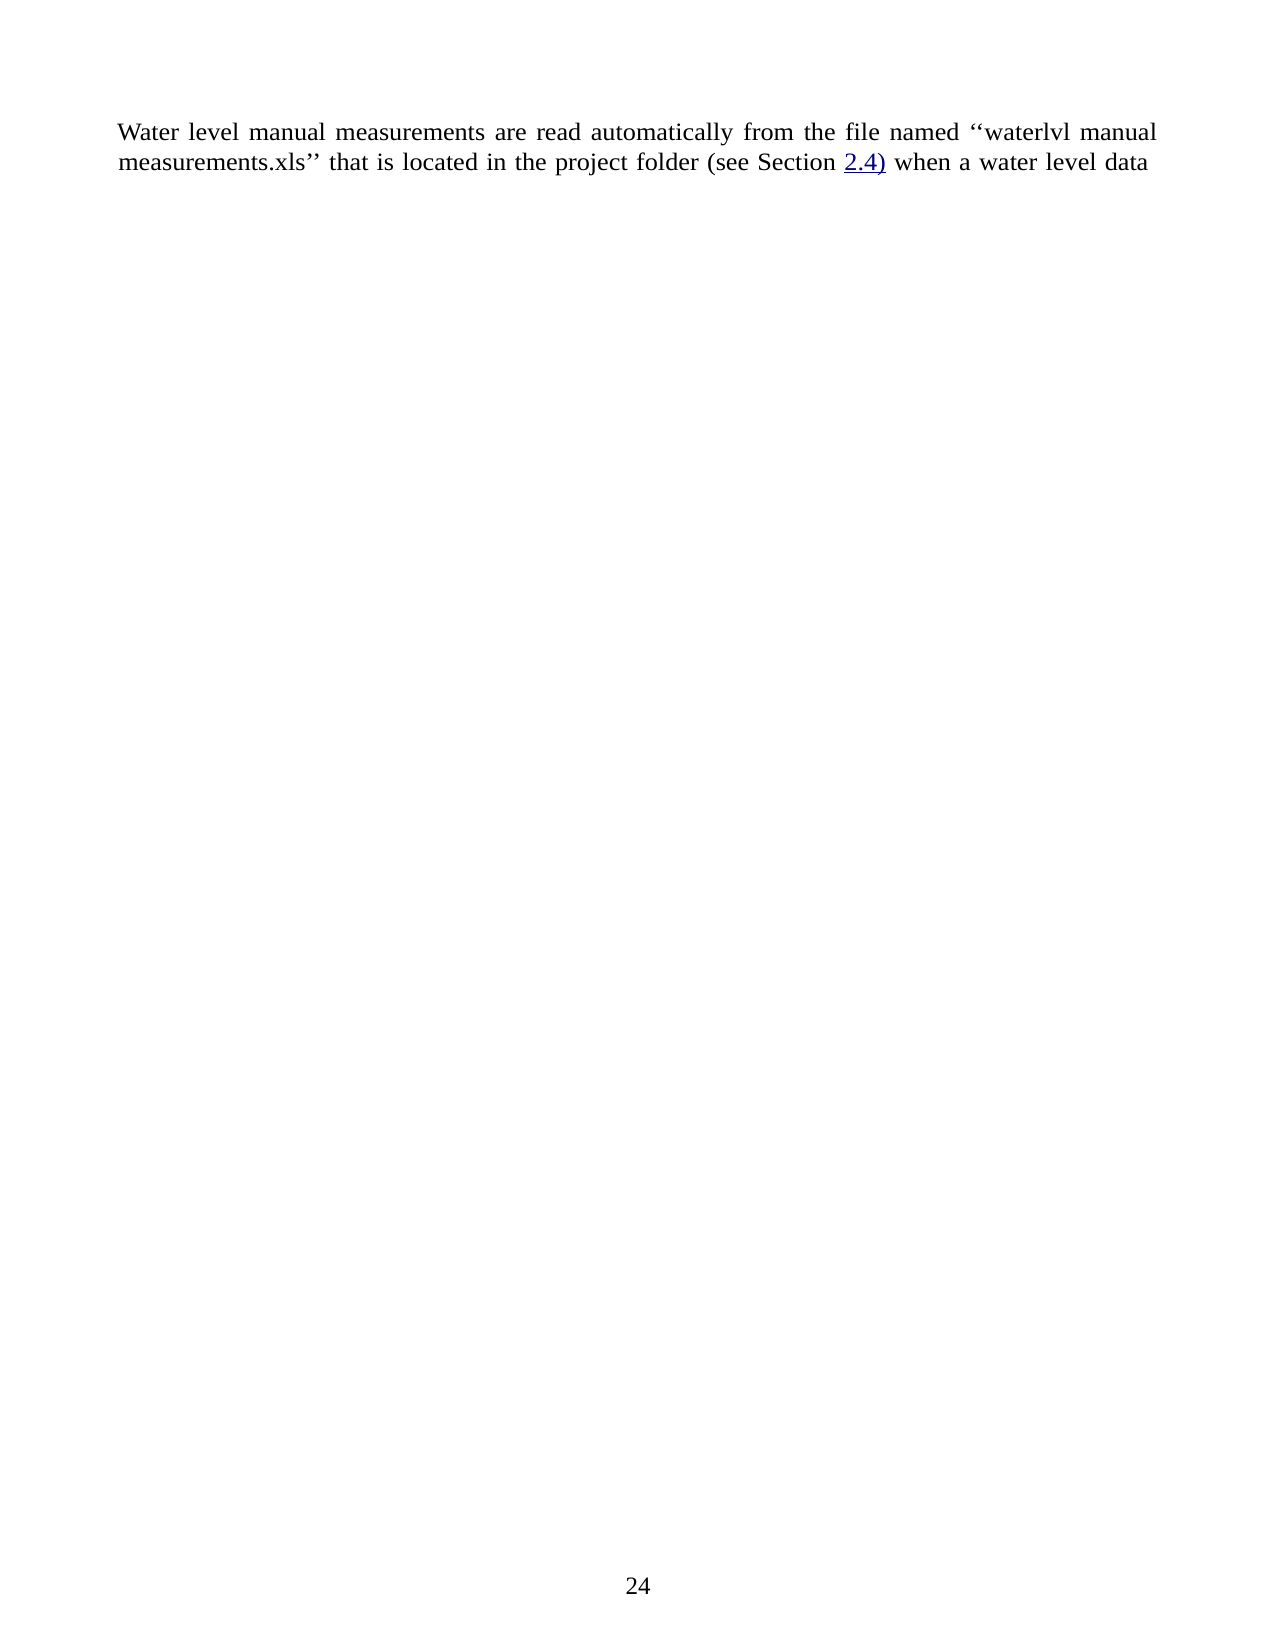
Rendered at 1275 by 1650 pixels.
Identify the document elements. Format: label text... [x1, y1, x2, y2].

text Water level manual measurements are read automatically from the file named ‘‘waterlvl manual measurements.xls’’ that is located in the project folder (see Section 2.4) when a water level data [117, 117, 1157, 175]
